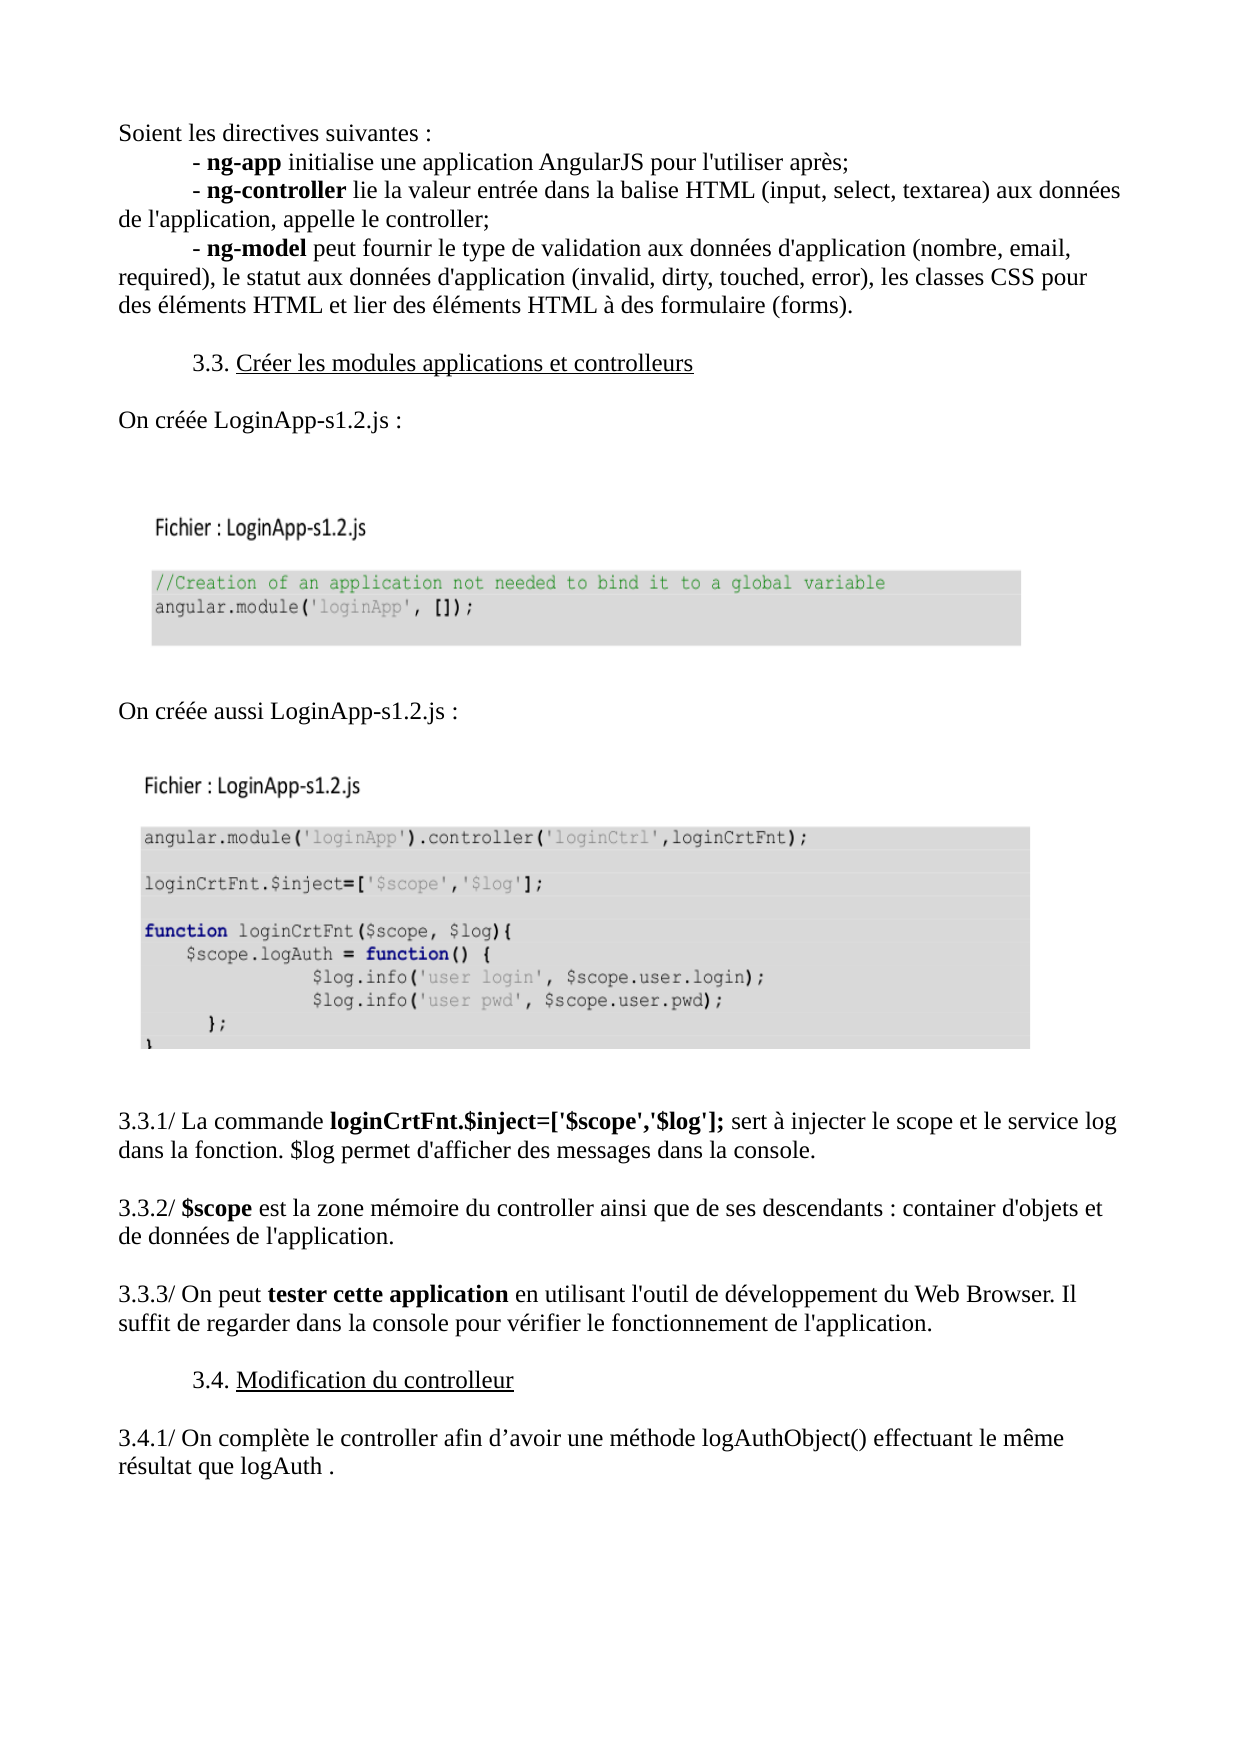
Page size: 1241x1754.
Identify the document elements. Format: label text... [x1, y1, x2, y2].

text Soient les directives suivantes : [118, 118, 1122, 147]
text 3.3. Créer les modules applications et controlleurs [118, 348, 1122, 377]
text On créée aussi LoginApp-s1.2.js : [118, 434, 1122, 725]
text 3.3.2/ $scope est la zone mémoire du controller ainsi que de ses descendants : container d'objets et de données de l'application. [118, 1193, 1122, 1250]
text 3.3.1/ La commande loginCrtFnt.$inject=['$scope','$log']; sert à injecter le scope et le service log dans la fonction. $log permet d'afficher des messages dans la console. [118, 1106, 1122, 1164]
text - ng-model peut fournir le type de validation aux données d'application (nombre, email, required), le statut aux données d'application (invalid, dirty, touched, error), les classes CSS pour des éléments HTML et lier des éléments HTML à des formulaire (forms). [118, 233, 1122, 319]
text - ng-app initialise une application AngularJS pour l'utiliser après; [118, 147, 1122, 176]
text 3.4. Modification du controlleur [118, 1365, 1122, 1394]
picture [104, 725, 1031, 1049]
text 3.4.1/ On complète le controller afin d’avoir une méthode logAuthObject() effectuant le même [118, 1423, 1122, 1451]
text résultat que logAuth . [118, 1451, 1122, 1480]
text On créée LoginApp-s1.2.js : [118, 406, 1122, 434]
text - ng-controller lie la valeur entrée dans la balise HTML (input, select, textarea) aux données de l'application, appelle le controller; [118, 176, 1122, 233]
text 3.3.3/ On peut tester cette application en utilisant l'outil de développement du Web Browser. Il suffit de regarder dans la console pour vérifier le fonctionnement de l'application. [118, 1279, 1122, 1336]
picture [116, 456, 1022, 697]
